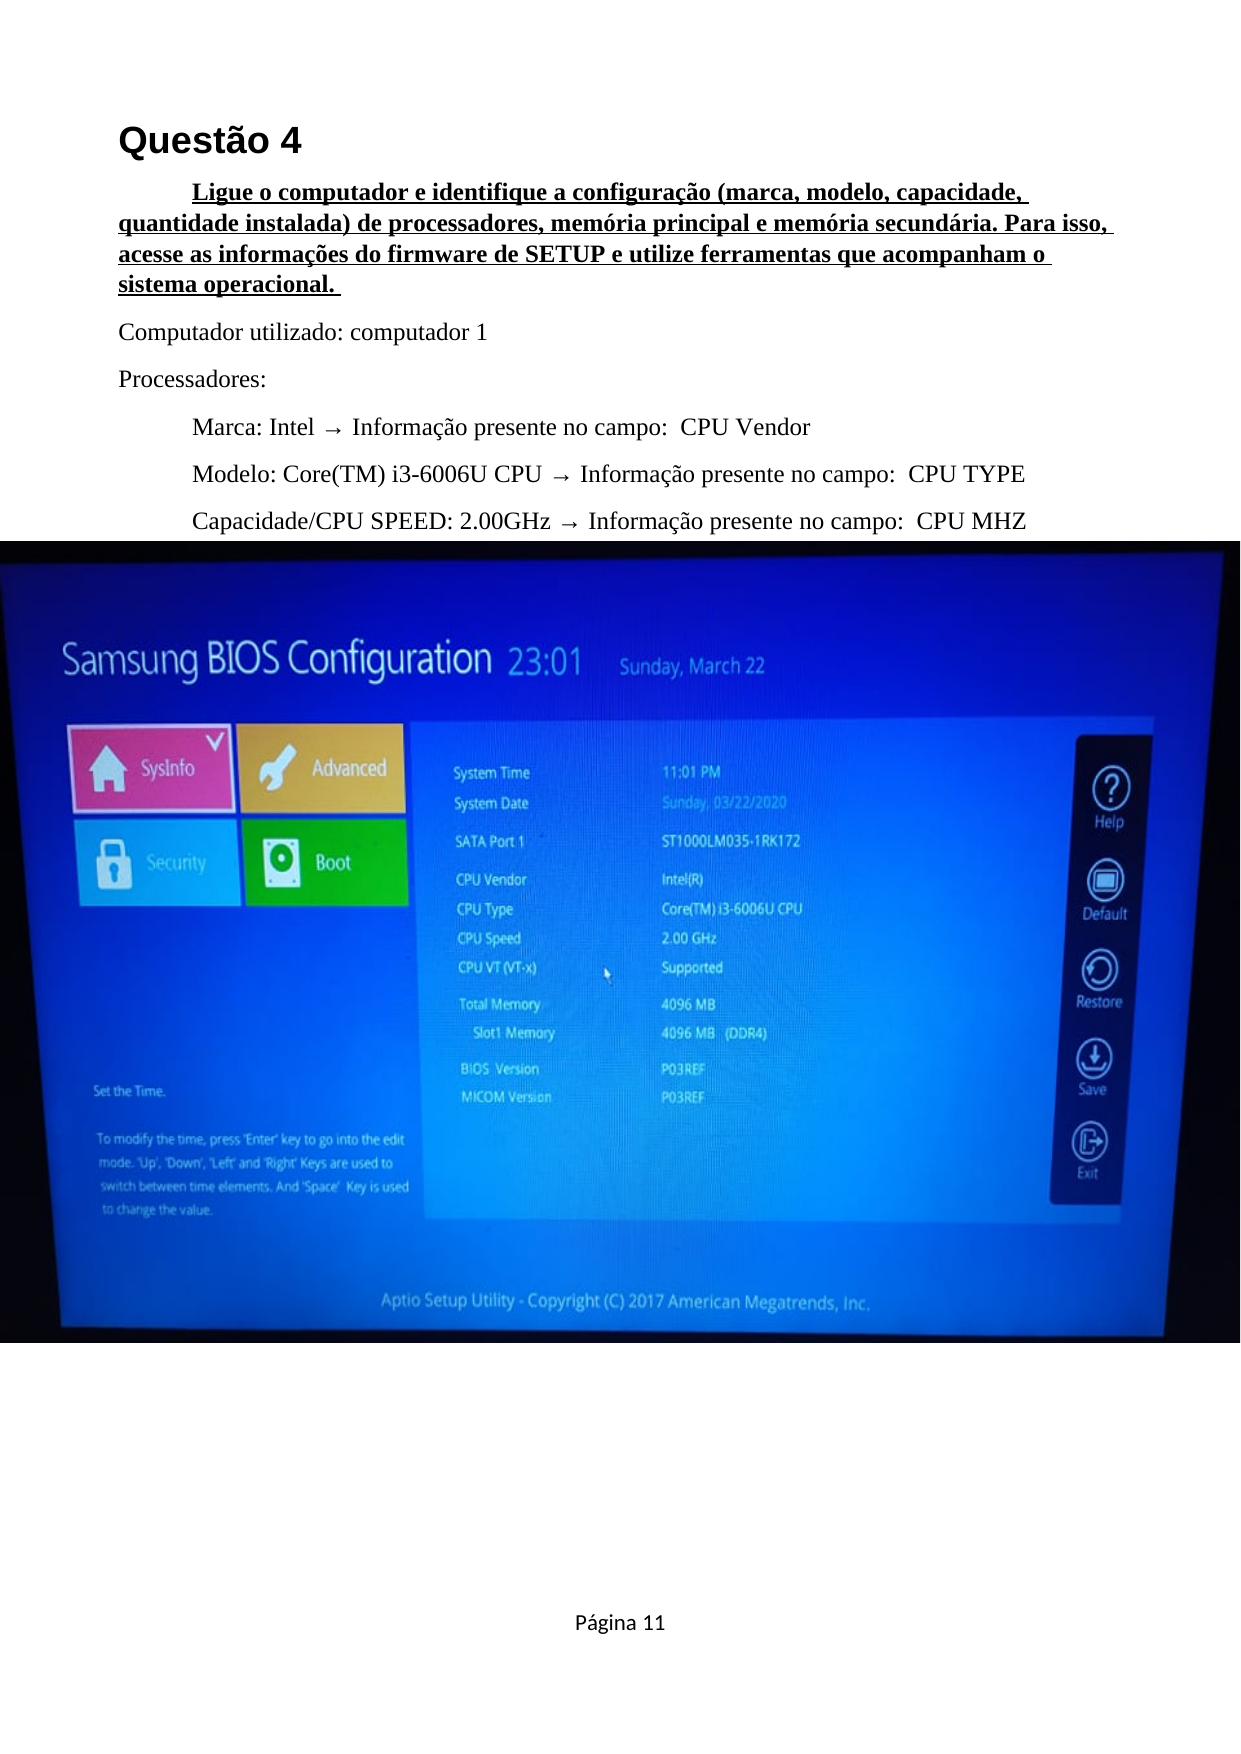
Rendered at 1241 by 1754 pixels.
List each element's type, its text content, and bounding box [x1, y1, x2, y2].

text Ligue o computador e identifique a configuração (marca, modelo, capacidade, quantidade instalada) de processadores, memória principal e memória secundária. Para isso, acesse as informações do firmware de SETUP e utilize ferramentas que acompanham o sistema operacional. [118, 177, 1122, 298]
picture [0, 541, 1241, 1343]
text Computador utilizado: computador 1 [118, 317, 1122, 346]
text Capacidade/CPU SPEED: 2.00GHz → Informação presente no campo: CPU MHZ [118, 506, 1122, 535]
subtitle Questão 4 [118, 118, 1122, 162]
text Marca: Intel → Informação presente no campo: CPU Vendor [118, 412, 1122, 440]
text Modelo: Core(TM) i3-6006U CPU → Informação presente no campo: CPU TYPE [118, 459, 1122, 488]
text Processadores: [118, 364, 1122, 393]
